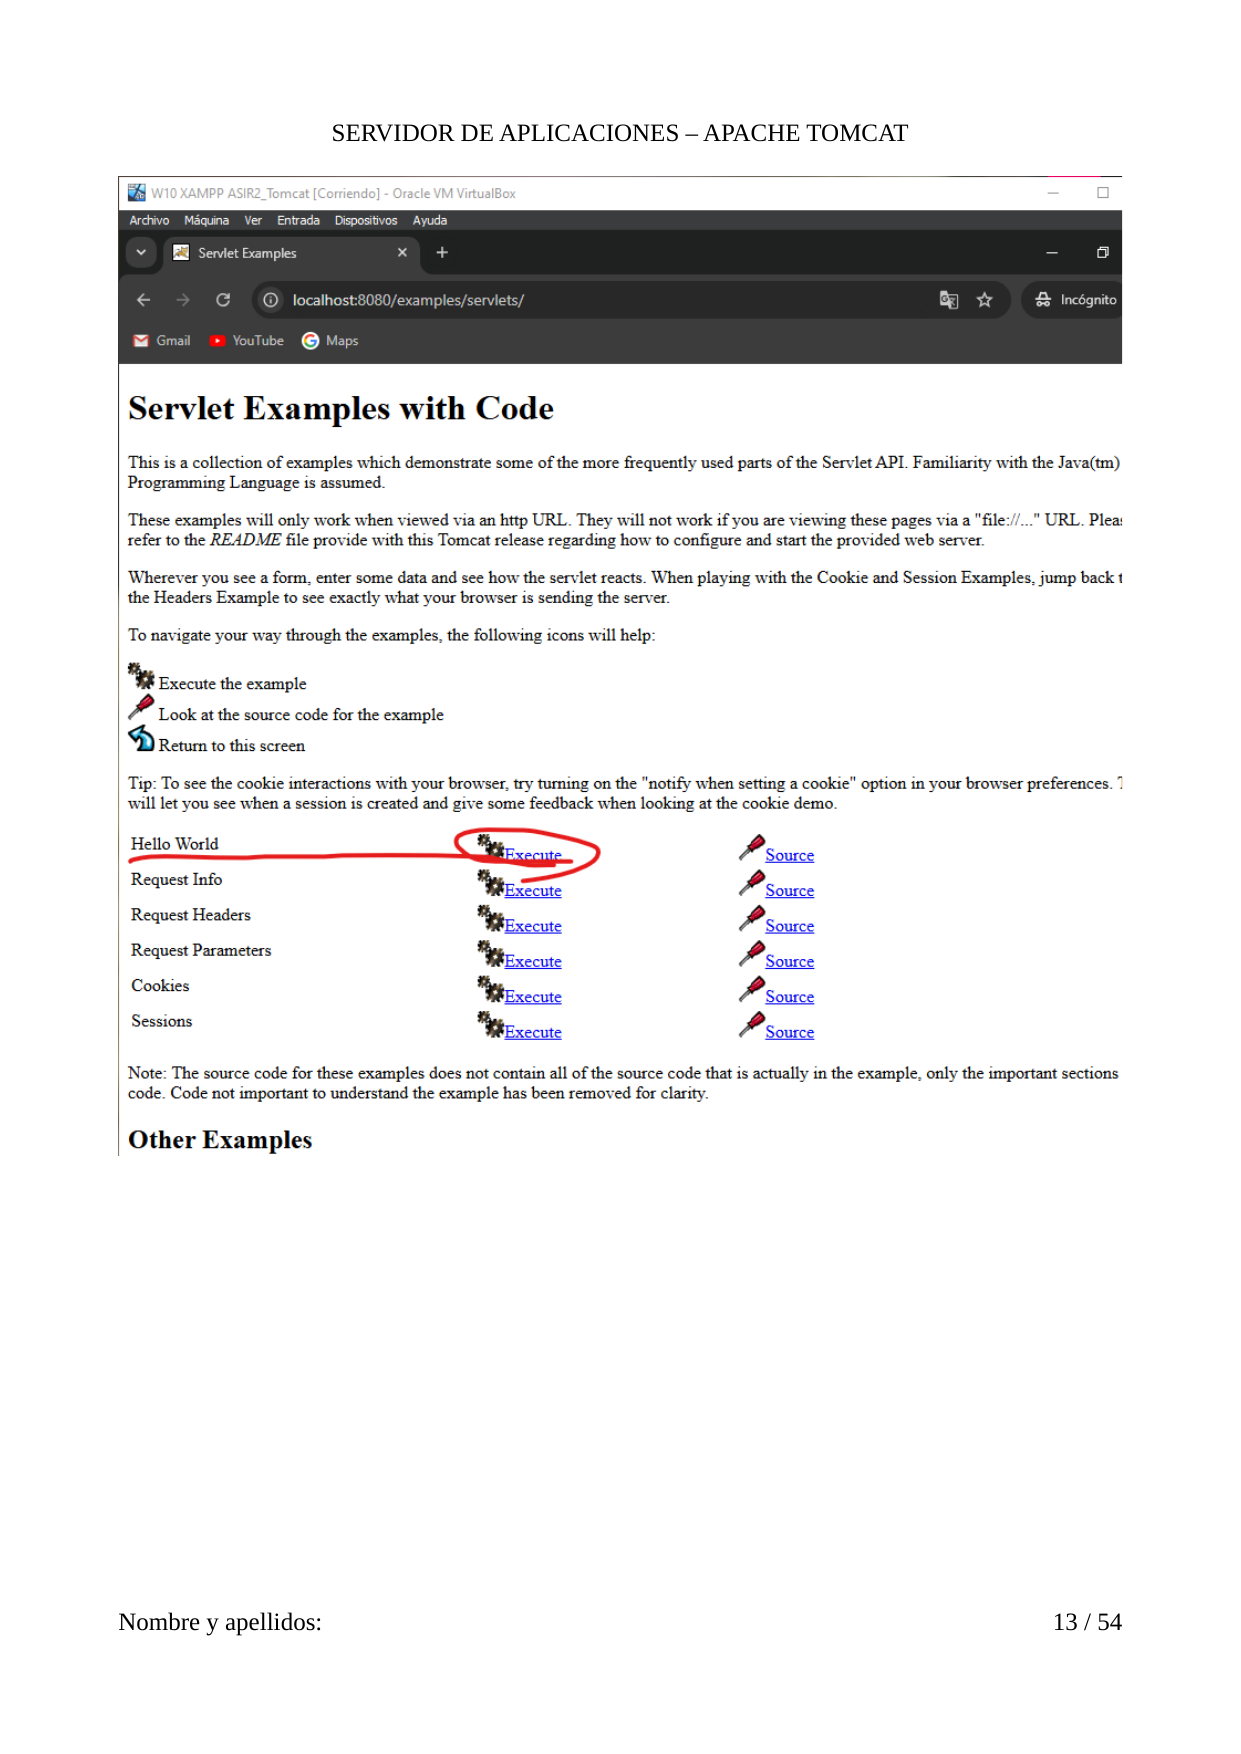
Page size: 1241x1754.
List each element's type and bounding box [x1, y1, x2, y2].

picture [118, 176, 1123, 1156]
